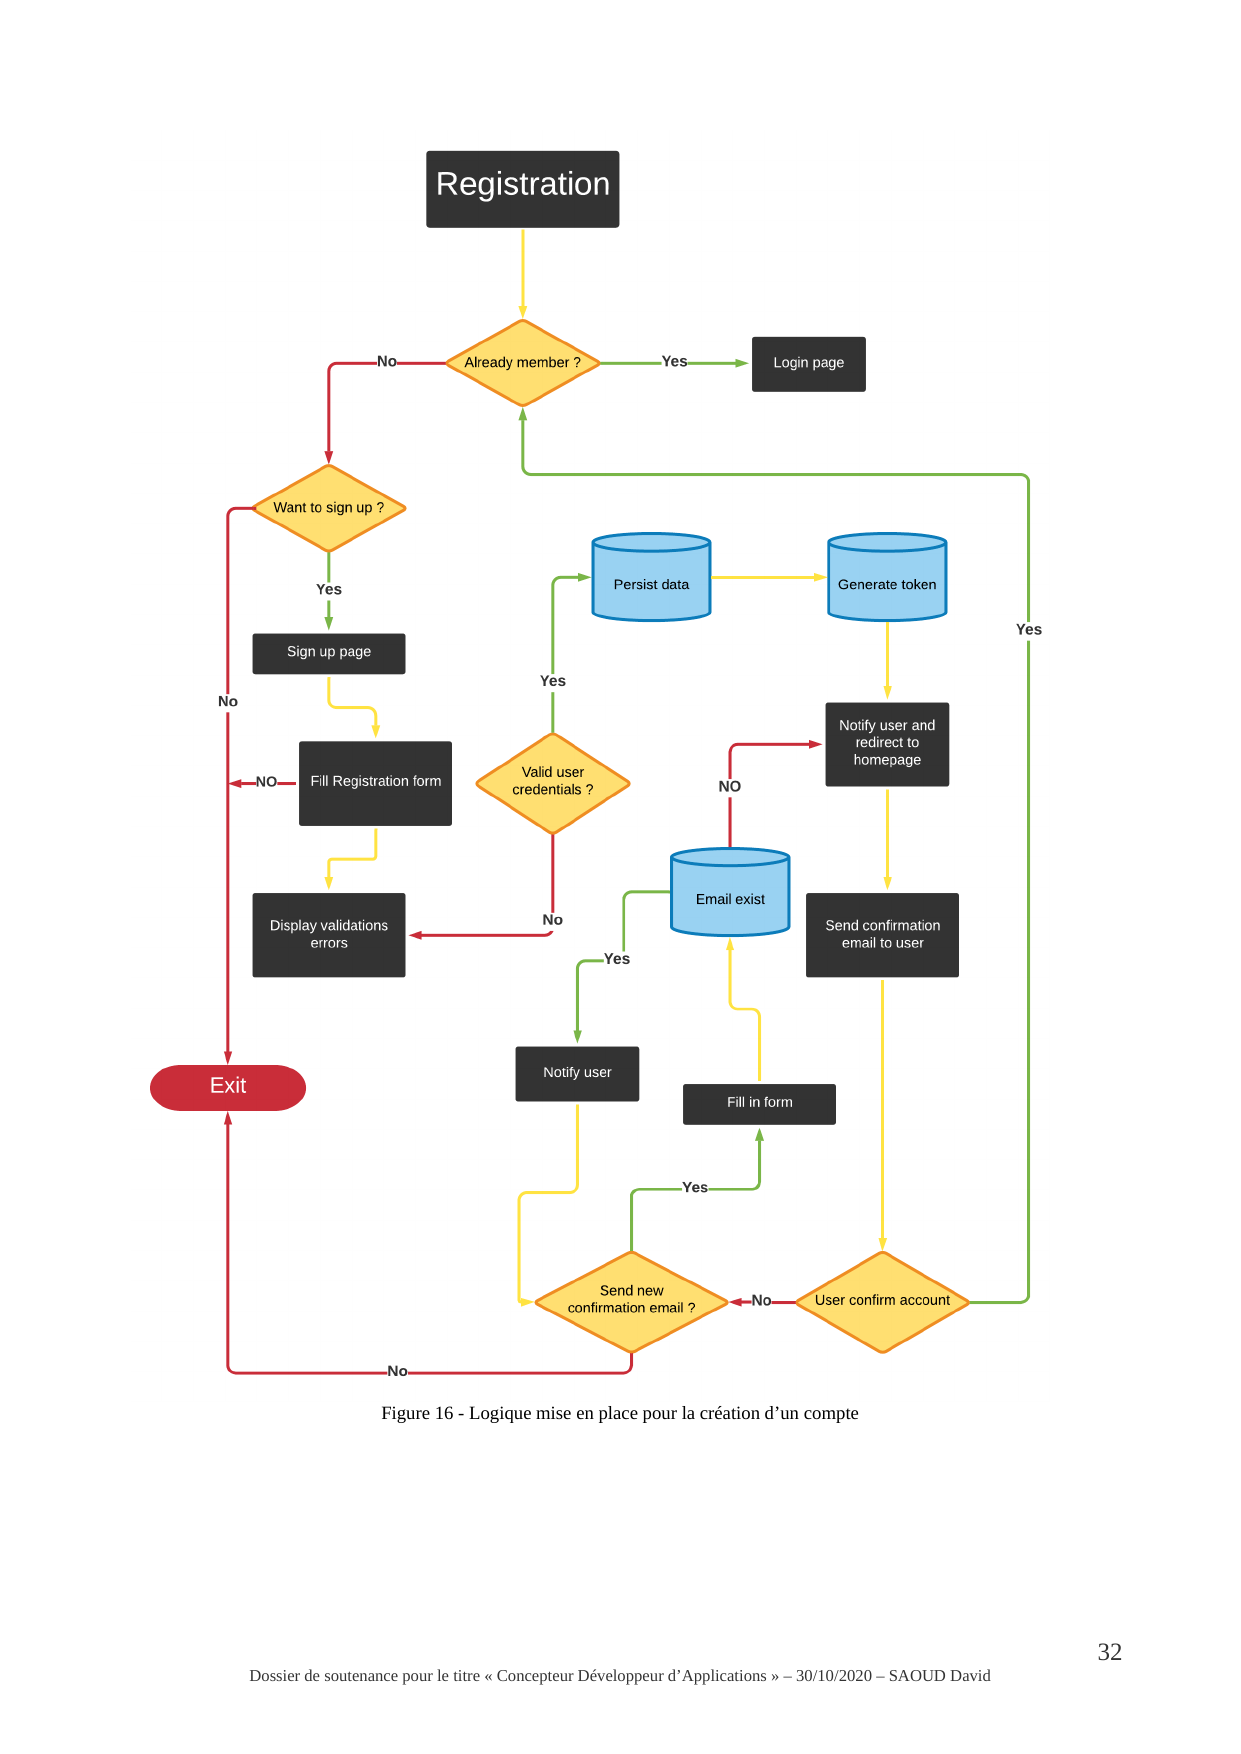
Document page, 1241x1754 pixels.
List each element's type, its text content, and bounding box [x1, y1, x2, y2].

picture [130, 130, 1050, 1402]
text Figure 16 - Logique mise en place pour la création d’un compte [161, 131, 1079, 1423]
